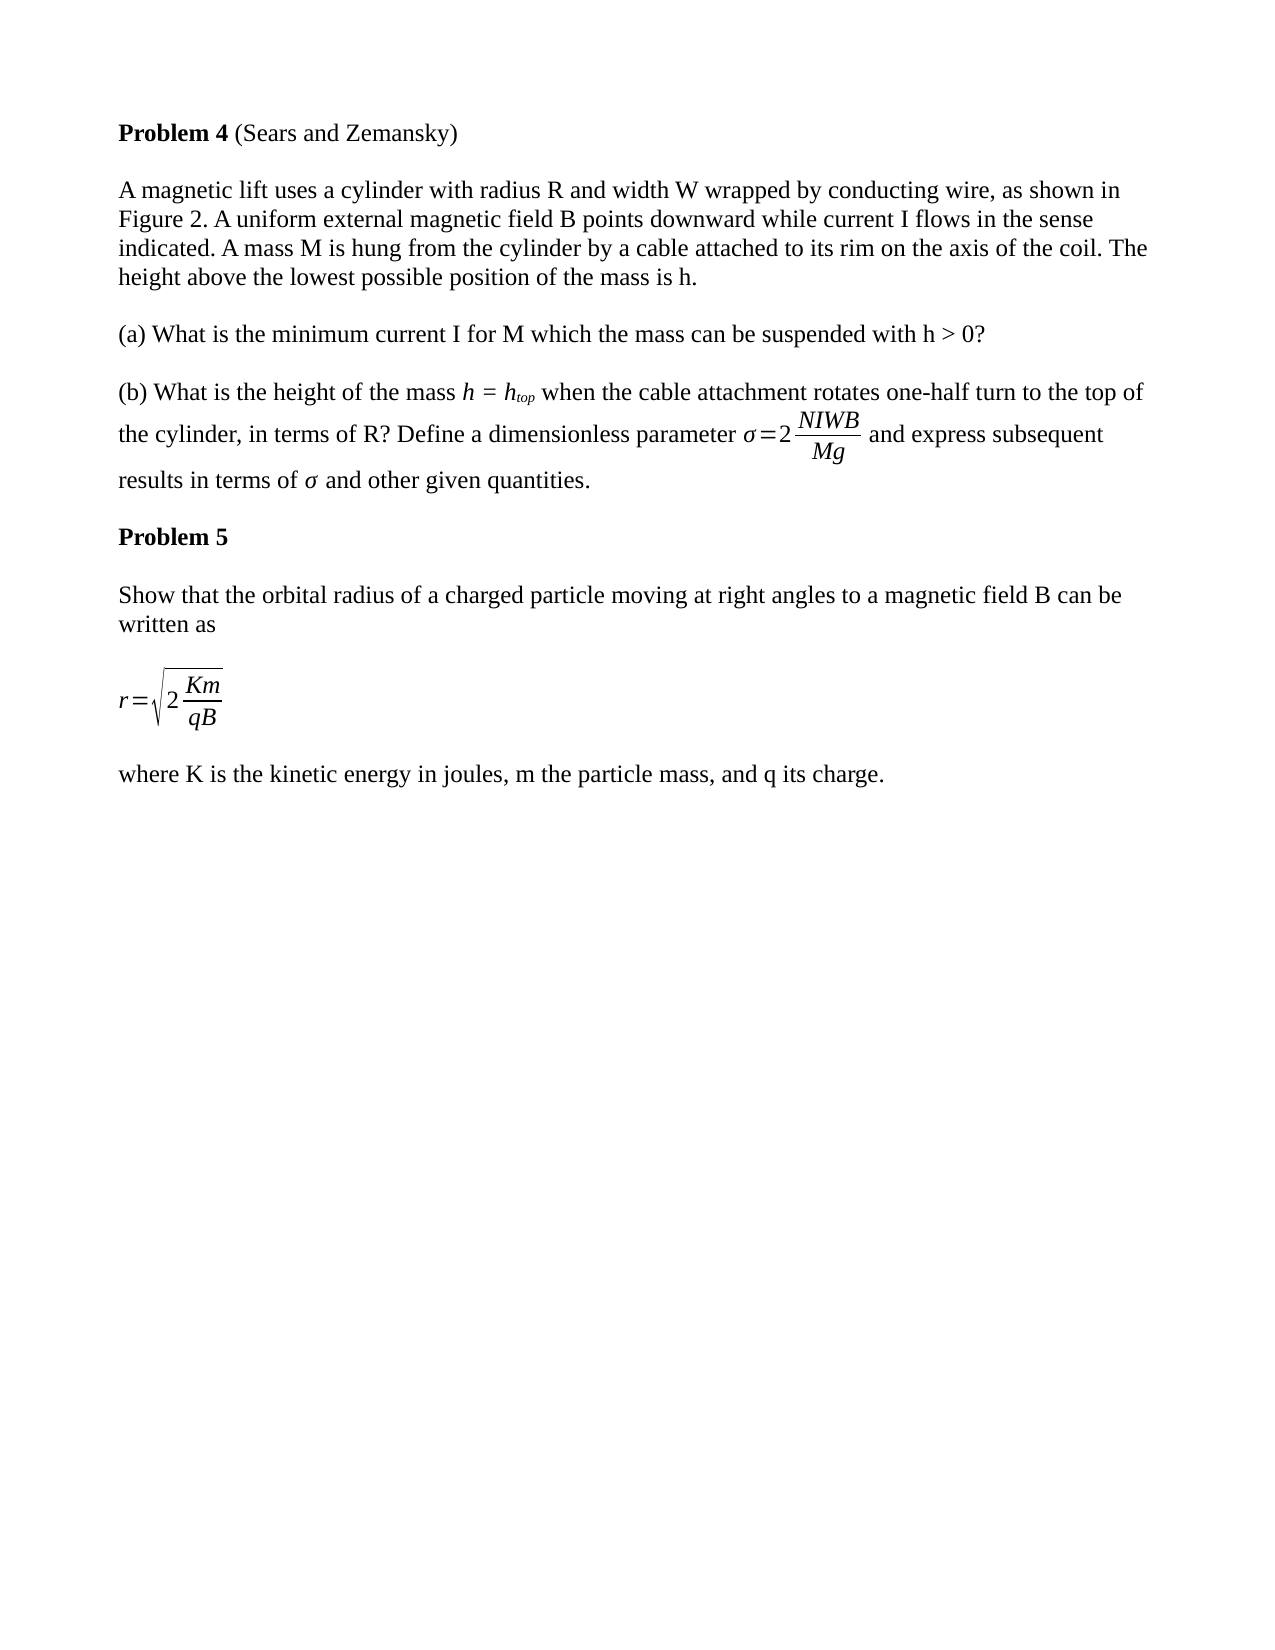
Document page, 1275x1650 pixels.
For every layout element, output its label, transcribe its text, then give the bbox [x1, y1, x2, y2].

text A magnetic lift uses a cylinder with radius R and width W wrapped by conducting wire, as shown in Figure 2. A uniform external magnetic field B points downward while current I flows in the sense indicated. A mass M is hung from the cylinder by a cable attached to its rim on the axis of the coil. The height above the lowest possible position of the mass is h. [118, 176, 1157, 291]
text where K is the kinetic energy in joules, m the particle mass, and q its charge. [118, 759, 1157, 788]
text (b) What is the height of the mass h = htop when the cable attachment rotates one-half turn to the top of the cylinder, in terms of R? Define a dimensionless parameter and express subsequent results in terms of and other given quantities. [118, 377, 1157, 494]
text (a) What is the minimum current I for M which the mass can be suspended with h > 0? [118, 319, 1157, 348]
text Problem 5 [118, 522, 1157, 551]
text Problem 4 (Sears and Zemansky) [118, 118, 1157, 147]
text Show that the orbital radius of a charged particle moving at right angles to a magnetic field B can be written as [118, 580, 1157, 637]
